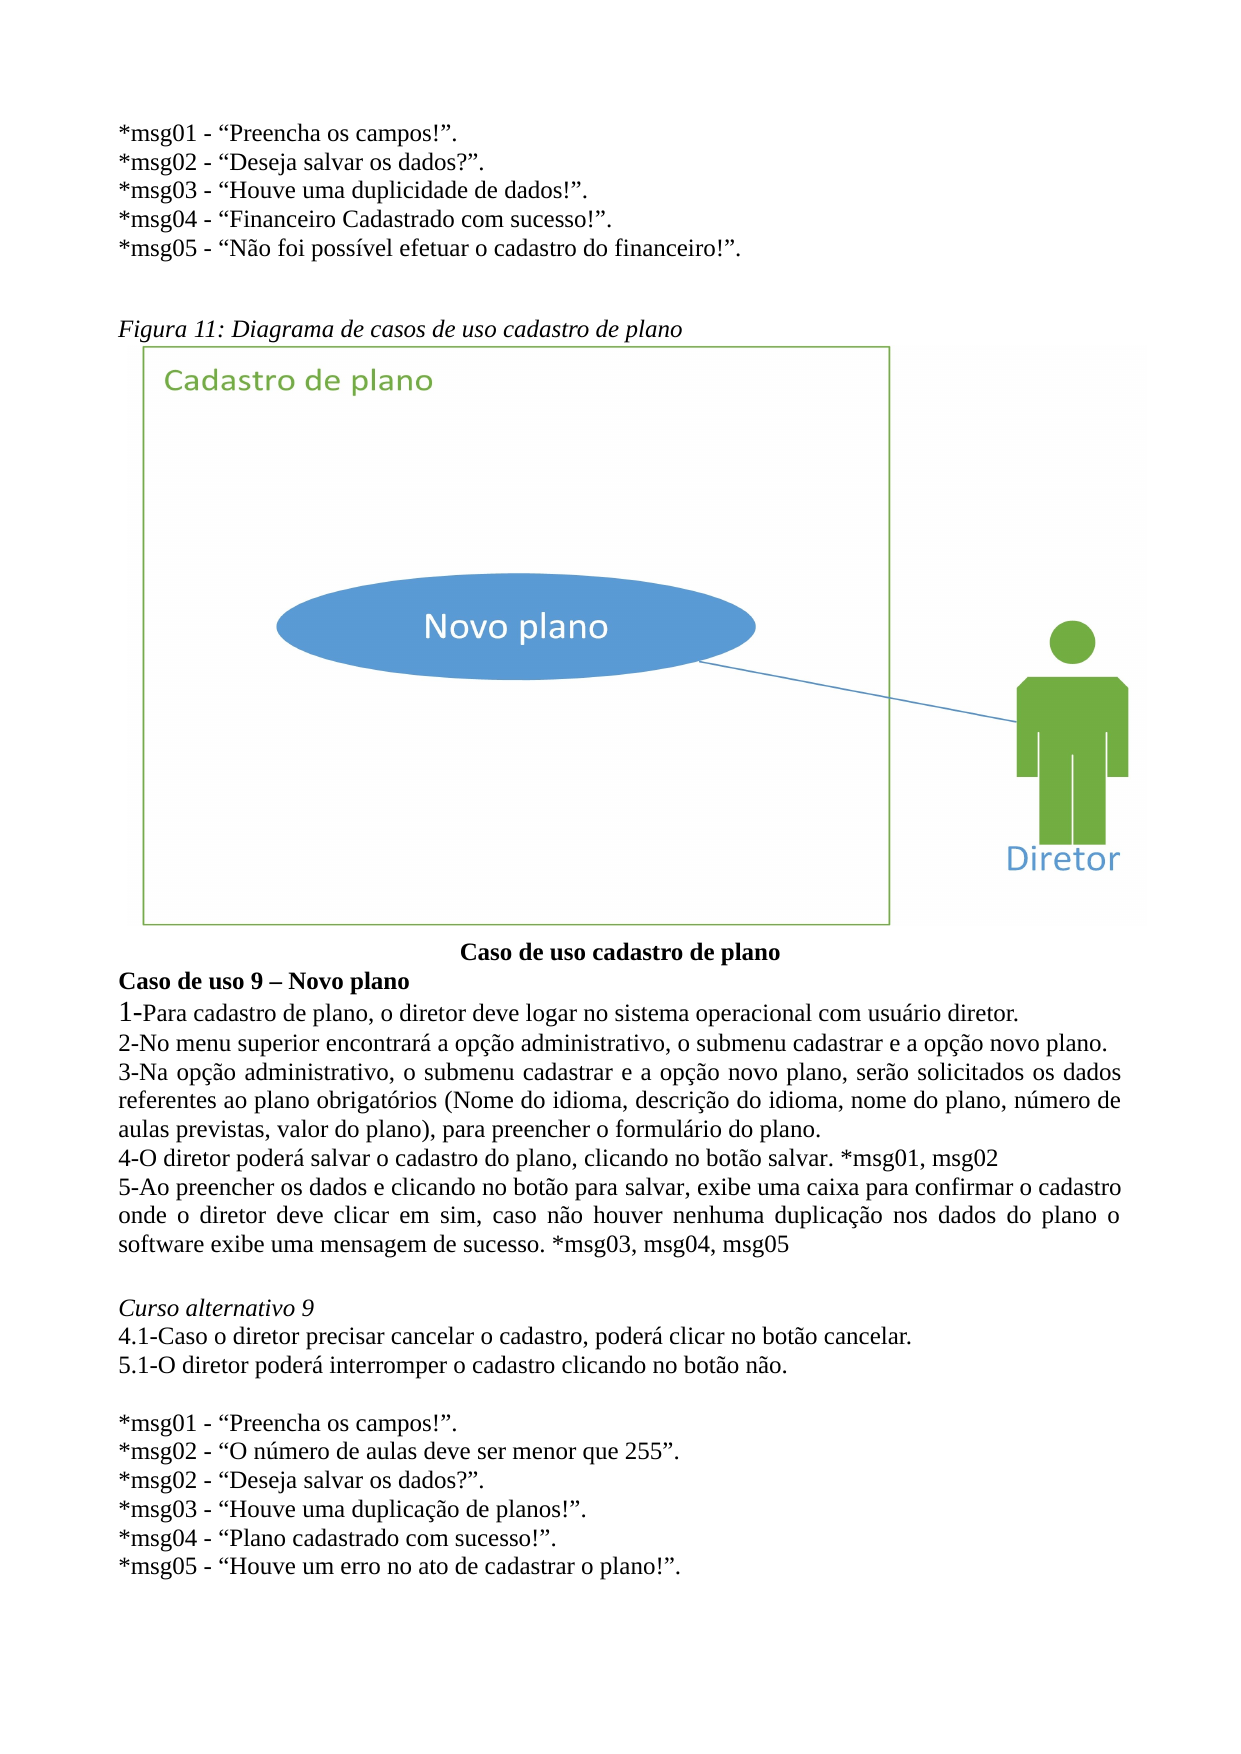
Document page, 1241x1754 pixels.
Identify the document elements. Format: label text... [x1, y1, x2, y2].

text *msg04 - “Plano cadastrado com sucesso!”. [118, 1523, 1122, 1551]
text 4-O diretor poderá salvar o cadastro do plano, clicando no botão salvar. *msg01, msg02 [118, 1143, 1122, 1172]
text Caso de uso 9 – Novo plano [118, 966, 1122, 994]
text Figura 11: Diagrama de casos de uso cadastro de plano [118, 314, 1154, 342]
subtitle Curso alternativo 9 [118, 1293, 1122, 1321]
text *msg03 - “Houve uma duplicidade de dados!”. [118, 176, 1122, 204]
text 5.1-O diretor poderá interromper o cadastro clicando no botão não. [118, 1350, 1122, 1379]
text *msg05 - “Houve um erro no ato de cadastrar o plano!”. [118, 1551, 1122, 1580]
text *msg03 - “Houve uma duplicação de planos!”. [118, 1494, 1122, 1523]
text *msg04 - “Financeiro Cadastrado com sucesso!”. [118, 204, 1122, 233]
picture [127, 345, 1147, 926]
text *msg01 - “Preencha os campos!”. [118, 1408, 1122, 1436]
text *msg02 - “Deseja salvar os dados?”. [118, 147, 1122, 176]
text Caso de uso cadastro de plano [118, 342, 1154, 966]
text 4.1-Caso o diretor precisar cancelar o cadastro, poderá clicar no botão cancelar. [118, 1321, 1122, 1350]
text *msg02 - “O número de aulas deve ser menor que 255”. [118, 1436, 1122, 1465]
text *msg05 - “Não foi possível efetuar o cadastro do financeiro!”. [118, 233, 1122, 262]
text 5-Ao preencher os dados e clicando no botão para salvar, exibe uma caixa para confirmar o cadastro onde o diretor deve clicar em sim, caso não houver nenhuma duplicação nos dados do plano o software exibe uma mensagem de sucesso. *msg03, msg04, msg05 [118, 1172, 1122, 1258]
text 3-Na opção administrativo, o submenu cadastrar e a opção novo plano, serão solicitados os dados referentes ao plano obrigatórios (Nome do idioma, descrição do idioma, nome do plano, número de aulas previstas, valor do plano), para preencher o formulário do plano. [118, 1057, 1122, 1143]
text *msg01 - “Preencha os campos!”. [118, 118, 1122, 147]
text 1-Para cadastro de plano, o diretor deve logar no sistema operacional com usuário diretor. [118, 994, 1122, 1028]
text [118, 291, 1154, 314]
text 2-No menu superior encontrará a opção administrativo, o submenu cadastrar e a opção novo plano. [118, 1028, 1122, 1057]
text *msg02 - “Deseja salvar os dados?”. [118, 1465, 1122, 1494]
